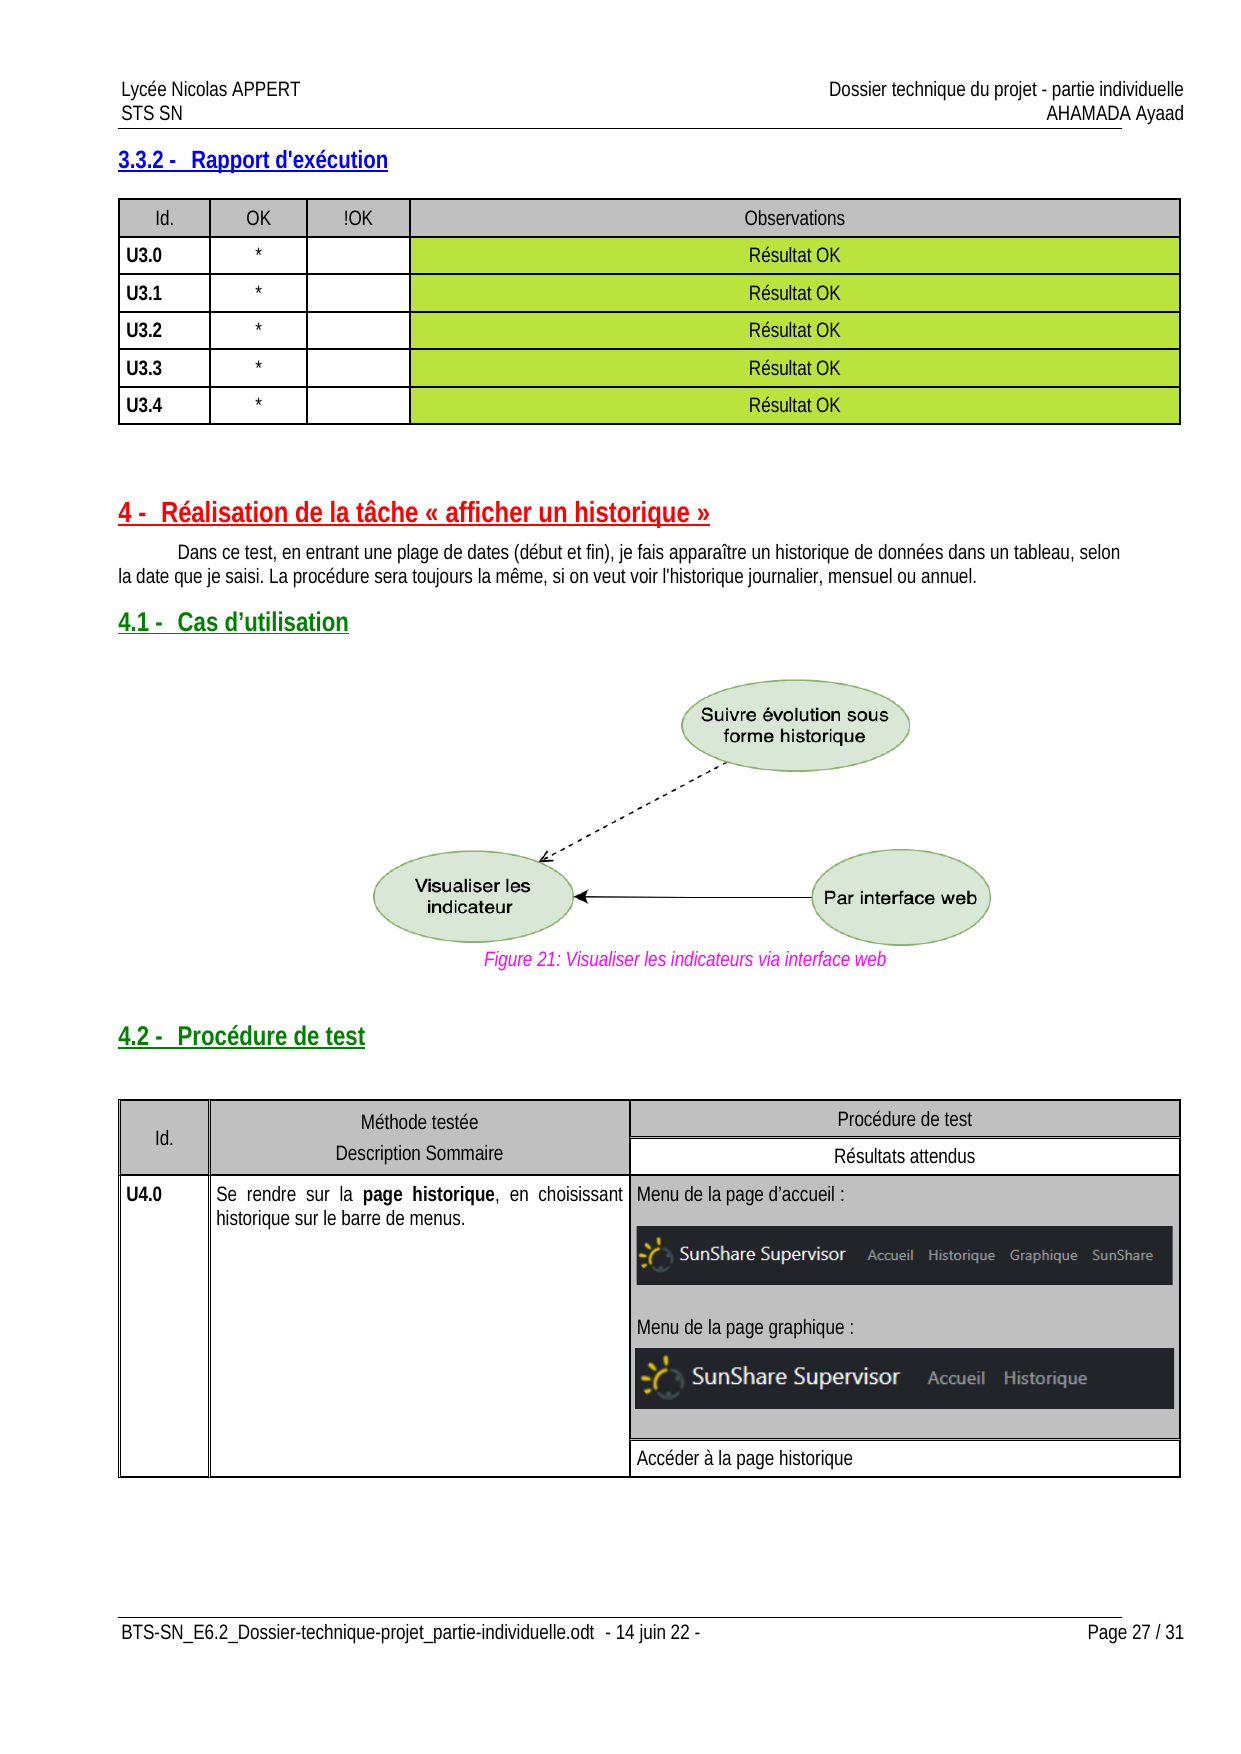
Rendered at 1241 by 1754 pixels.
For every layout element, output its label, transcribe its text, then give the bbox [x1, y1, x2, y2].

table_cell * [211, 350, 306, 386]
table_cell [308, 350, 409, 386]
picture [371, 676, 994, 947]
table_header !OK [308, 200, 409, 236]
text Dans ce test, en entrant une plage de dates (début et fin), je fais apparaître un historique de données dans un tableau, selon la date que je saisi. La procédure sera toujours la même, si on veut voir l'historique journalier, mensuel ou annuel. [118, 540, 1122, 588]
table_cell Résultats attendus [631, 1139, 1179, 1174]
table_cell [631, 1409, 1179, 1438]
table_cell * [211, 238, 306, 273]
table_cell Accéder à la page historique [631, 1441, 1179, 1476]
text Figure 21: Visualiser les indicateurs via interface web [368, 676, 997, 971]
table_cell * [211, 275, 306, 311]
table_cell Résultat OK [411, 313, 1179, 348]
table_cell Résultat OK [411, 388, 1179, 423]
table_header Procédure de test [631, 1101, 1179, 1136]
table_cell [308, 275, 409, 311]
table_cell * [211, 388, 306, 423]
table_cell * [211, 313, 306, 348]
picture [635, 1348, 1175, 1409]
table_header OK [211, 200, 306, 236]
table_cell [308, 388, 409, 423]
subtitle Rapport d'exécution [118, 145, 1122, 174]
table_cell [308, 238, 409, 273]
table_header Méthode testée Description Sommaire [211, 1101, 629, 1174]
table_cell U3.4 [120, 388, 209, 423]
table_cell Résultat OK [411, 275, 1179, 311]
table_cell U3.0 [120, 238, 209, 273]
table_cell [308, 313, 409, 348]
table_cell U3.1 [120, 275, 209, 311]
subtitle Cas d’utilisation [118, 606, 1122, 637]
table_cell Se rendre sur la page historique, en choisissant historique sur le barre de menus. [211, 1176, 629, 1476]
table_header Id. [120, 200, 209, 236]
table_cell U4.0 [121, 1176, 208, 1476]
picture [636, 1226, 1173, 1285]
table_cell Menu de la page d’accueil : [631, 1176, 1179, 1284]
table_cell Menu de la page graphique : [631, 1285, 1179, 1408]
subtitle Procédure de test [118, 1020, 1122, 1051]
table_cell Résultat OK [411, 238, 1179, 273]
table_cell U3.2 [120, 313, 209, 348]
table_cell Résultat OK [411, 350, 1179, 386]
table_header Observations [411, 200, 1179, 236]
table_header Id. [121, 1101, 208, 1174]
subtitle Réalisation de la tâche « afficher un historique » [118, 495, 1122, 528]
table_cell U3.3 [120, 350, 209, 386]
